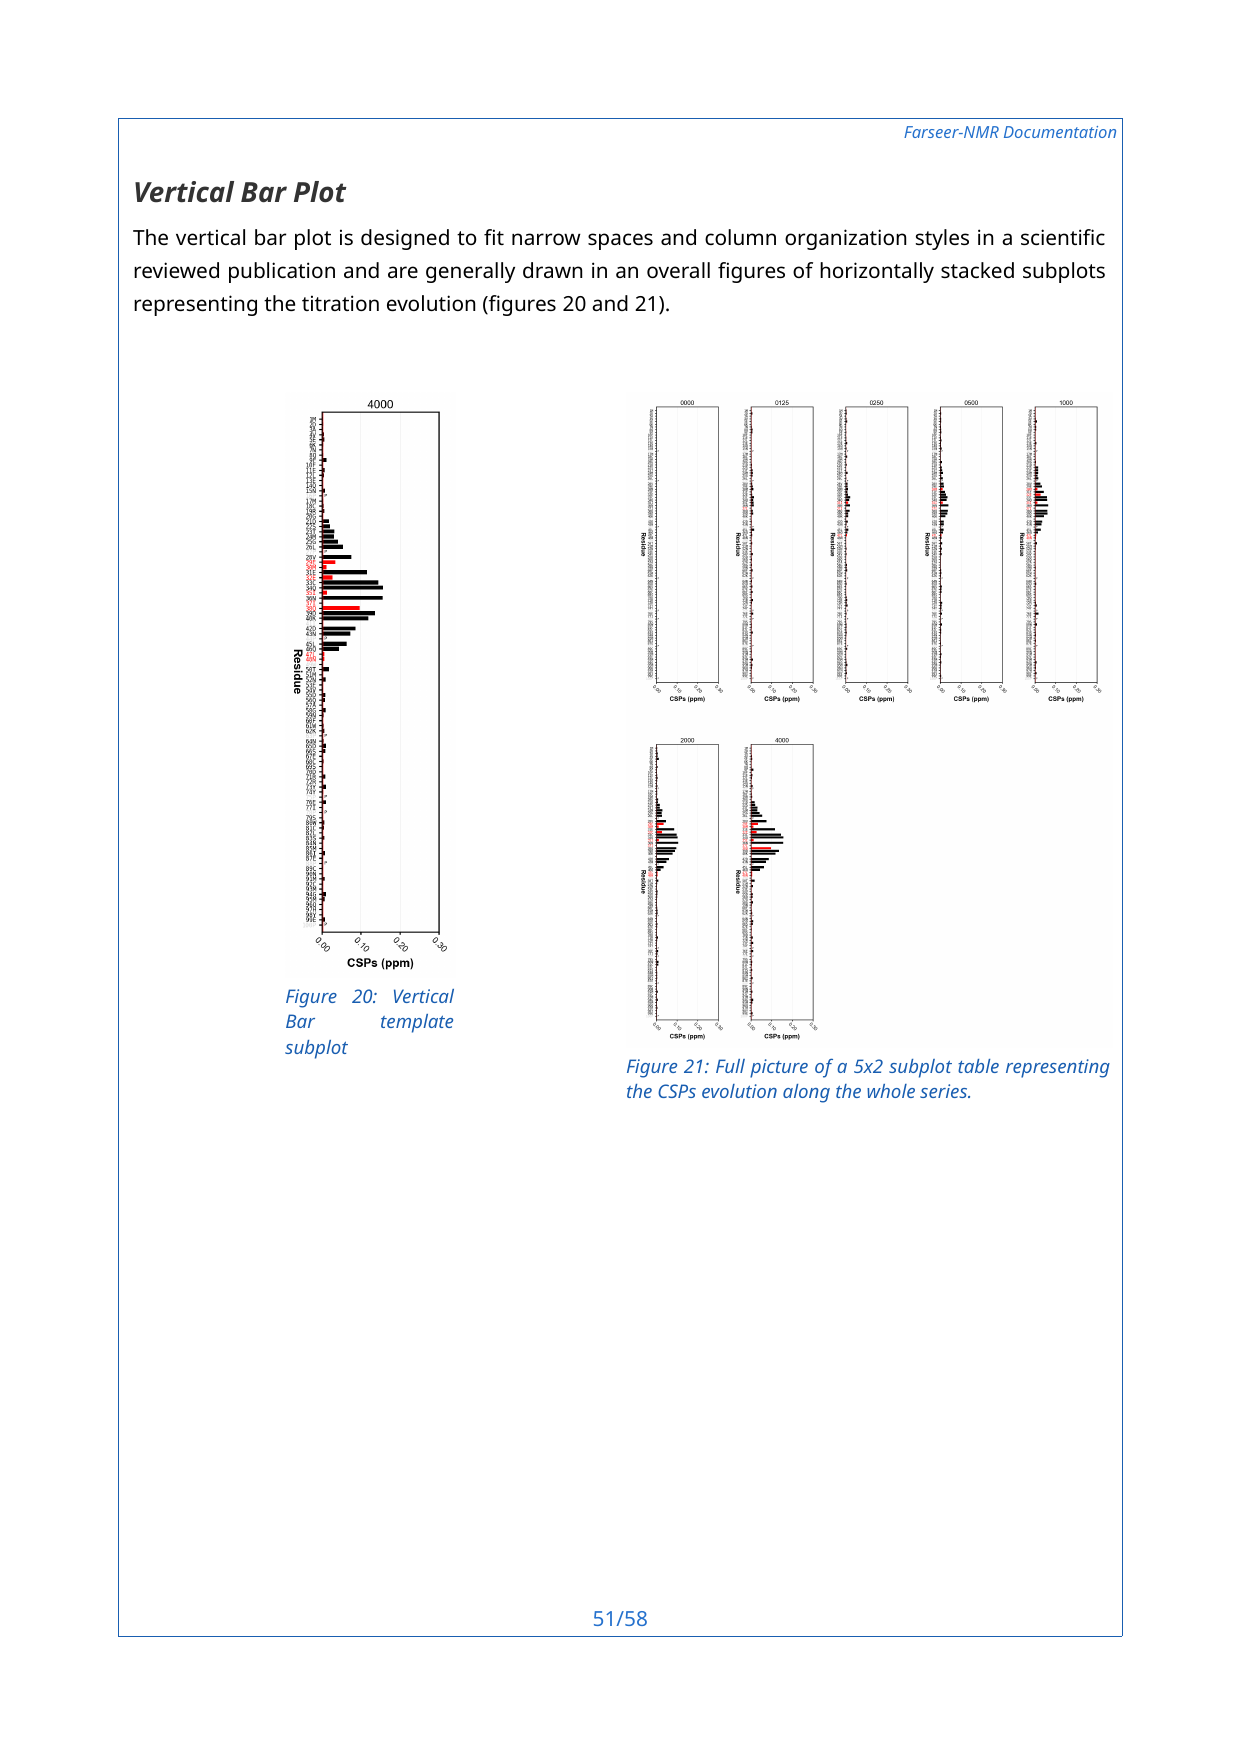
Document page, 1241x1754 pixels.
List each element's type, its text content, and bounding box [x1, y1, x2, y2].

subtitle Vertical Bar Plot [133, 173, 1119, 211]
picture [625, 392, 1114, 1048]
table_header [620, 386, 1119, 1138]
table_header [121, 386, 620, 1138]
picture [285, 392, 456, 978]
text The vertical bar plot is designed to fit narrow spaces and column organization styles in a scientific reviewed publication and are generally drawn in an overall figures of horizontally stacked subplots representing the titration evolution (figures 20 and 21). [133, 223, 1107, 317]
